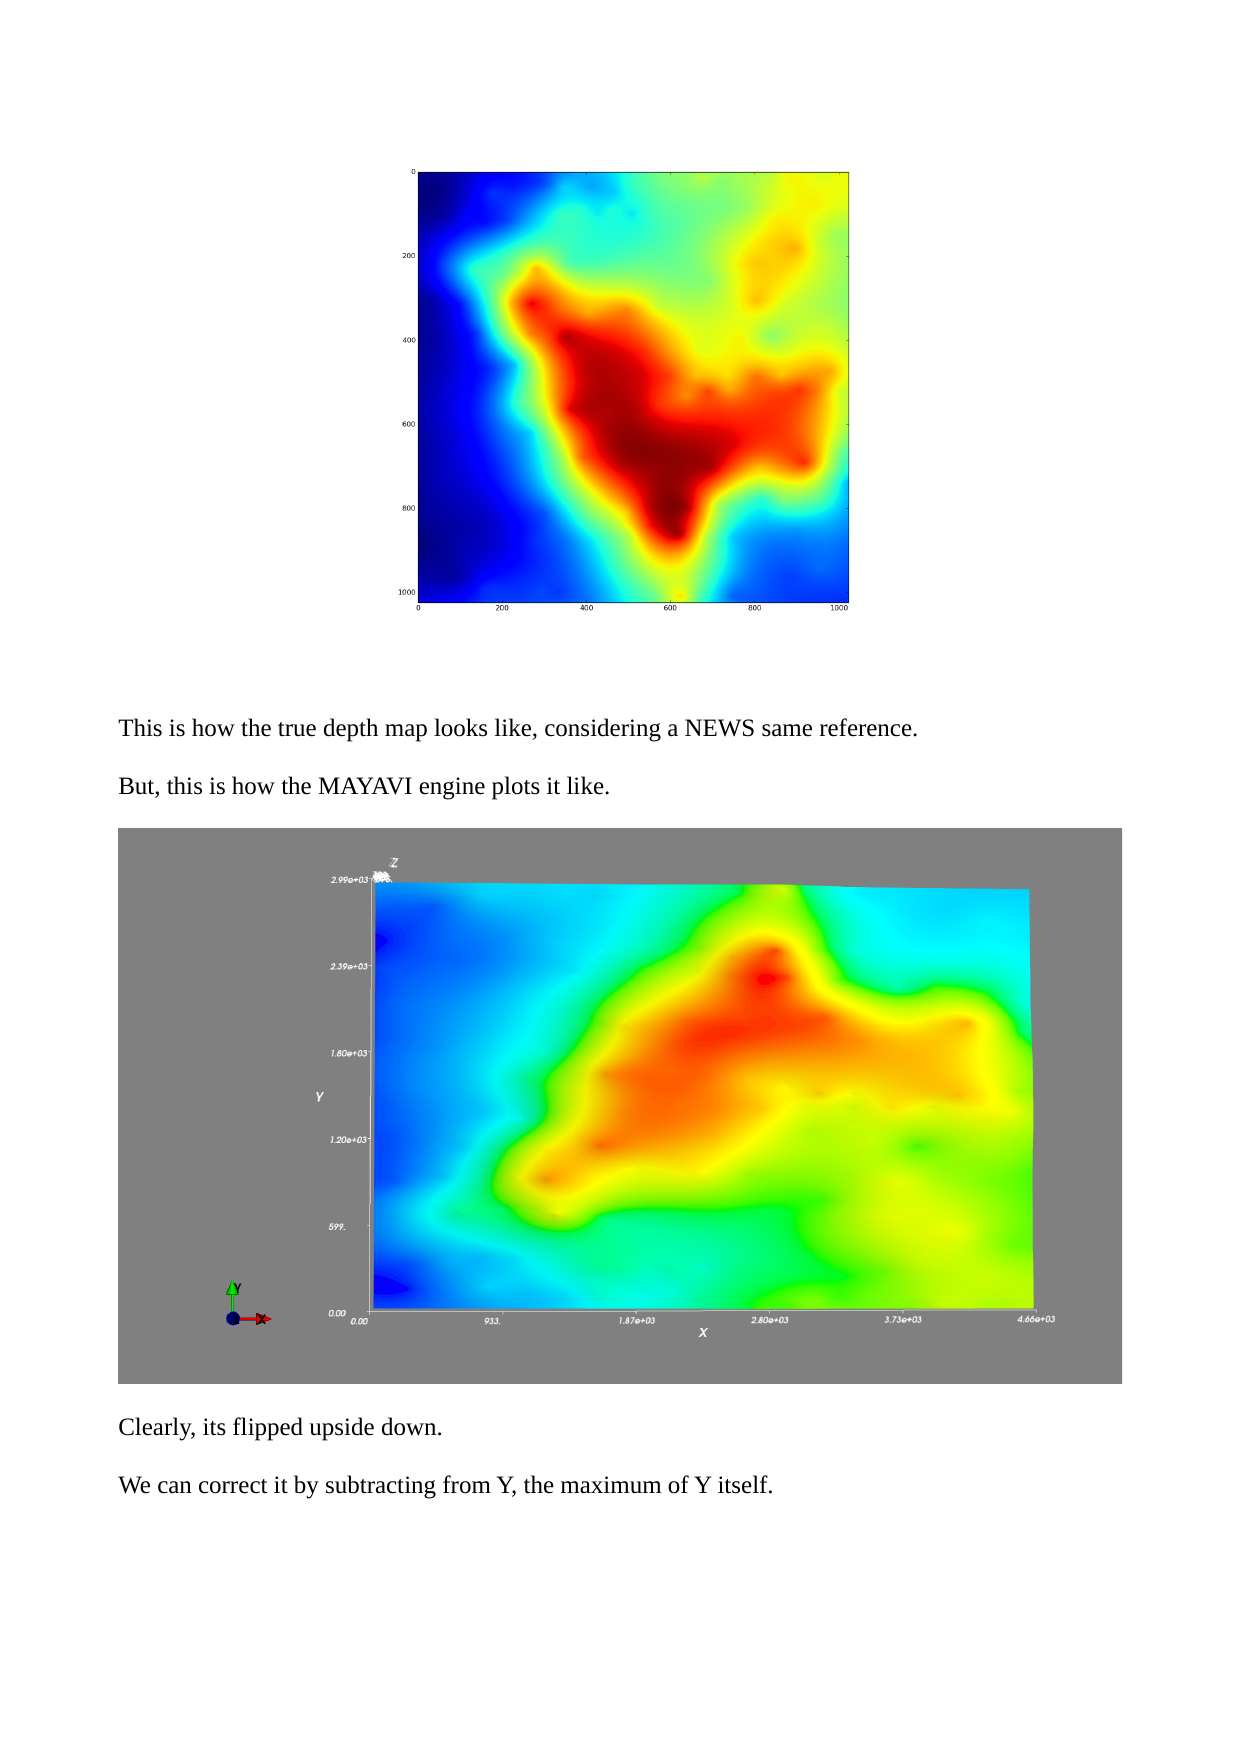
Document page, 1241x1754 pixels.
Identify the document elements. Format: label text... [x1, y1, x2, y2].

picture [118, 118, 1123, 656]
text We can correct it by subtracting from Y, the maximum of Y itself. [118, 1470, 1122, 1499]
text But, this is how the MAYAVI engine plots it like. [118, 771, 1122, 800]
text This is how the true depth map looks like, considering a NEWS same reference. [118, 713, 1122, 742]
text Clearly, its flipped upside down. [118, 1412, 1122, 1441]
picture [118, 828, 1123, 1384]
